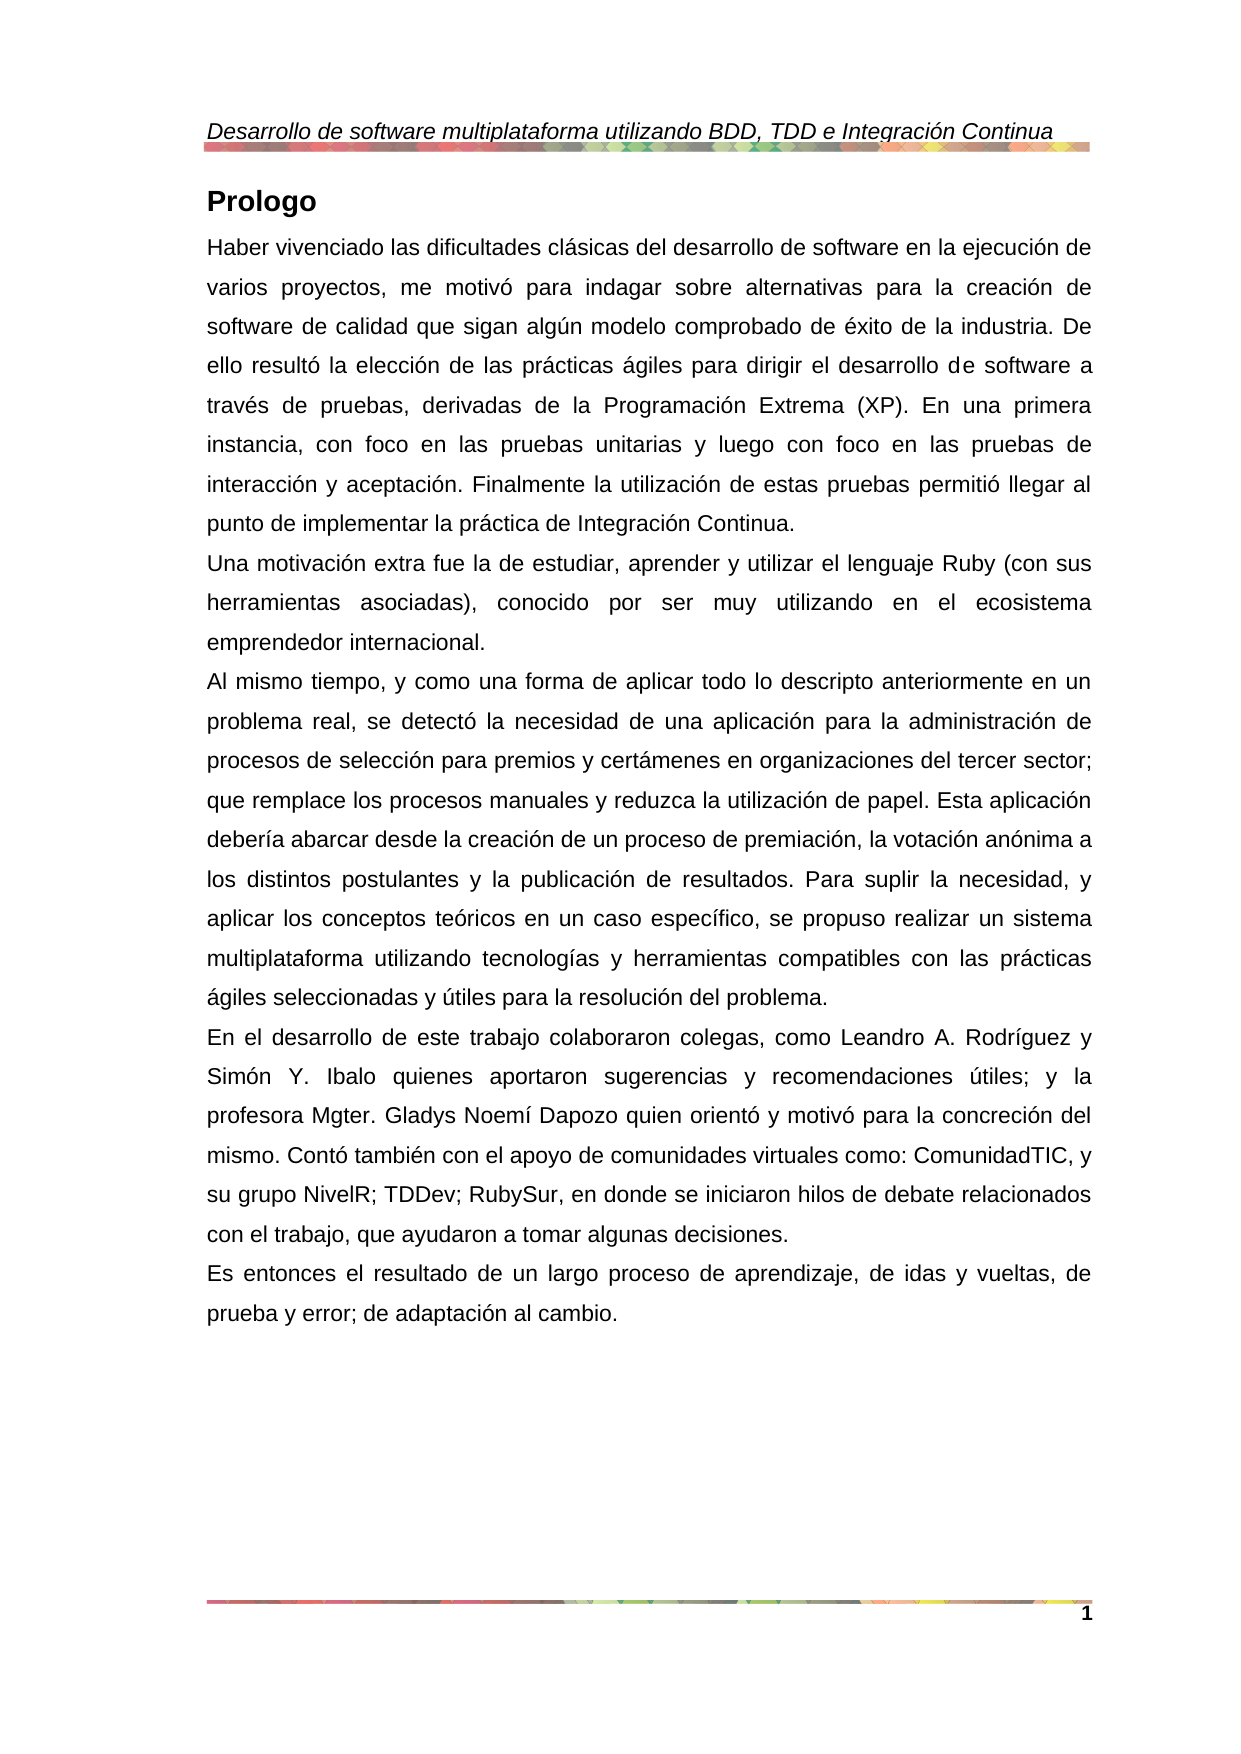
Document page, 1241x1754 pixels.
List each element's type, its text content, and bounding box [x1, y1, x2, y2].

text [203, 142, 1090, 152]
text [206, 1600, 1093, 1604]
text Es entonces el resultado de un largo proceso de aprendizaje, de idas y vueltas, de prueba y error; de adaptación al cambio. [207, 1260, 1093, 1326]
text Al mismo tiempo, y como una forma de aplicar todo lo descripto anteriormente en un problema real, se detectó la necesidad de una aplicación para la administración de procesos de selección para premios y certámenes en organizaciones del tercer sector; que remplace los procesos manuales y reduzca la utilización de papel. Esta aplicación debería abarcar desde la creación de un proceso de premiación, la votación anónima a los distintos postulantes y la publicación de resultados. Para suplir la necesidad, y aplicar los conceptos teóricos en un caso específico, se propuso realizar un sistema multiplataforma utilizando tecnologías y herramientas compatibles con las prácticas ágiles seleccionadas y útiles para la resolución del problema. [207, 668, 1093, 1010]
text En el desarrollo de este trabajo colaboraron colegas, como Leandro A. Rodríguez y Simón Y. Ibalo quienes aportaron sugerencias y recomendaciones útiles; y la profesora Mgter. Gladys Noemí Dapozo quien orientó y motivó para la concreción del mismo. Contó también con el apoyo de comunidades virtuales como: ComunidadTIC, y su grupo NivelR; TDDev; RubySur, en donde se iniciaron hilos de debate relacionados con el trabajo, que ayudaron a tomar algunas decisiones. [207, 1023, 1093, 1247]
text Prologo [207, 184, 1093, 217]
text Haber vivenciado las dificultades clásicas del desarrollo de software en la ejecución de varios proyectos, me motivó para indagar sobre alternativas para la creación de software de calidad que sigan algún modelo comprobado de éxito de la industria. De ello resultó la elección de las prácticas ágiles para dirigir el desarrollo de software a través de pruebas, derivadas de la Programación Extrema (XP). En una primera instancia, con foco en las pruebas unitarias y luego con foco en las pruebas de interacción y aceptación. Finalmente la utilización de estas pruebas permitió llegar al punto de implementar la práctica de Integración Continua. [207, 234, 1093, 537]
text Una motivación extra fue la de estudiar, aprender y utilizar el lenguaje Ruby (con sus herramientas asociadas), conocido por ser muy utilizando en el ecosistema emprendedor internacional. [207, 550, 1093, 655]
